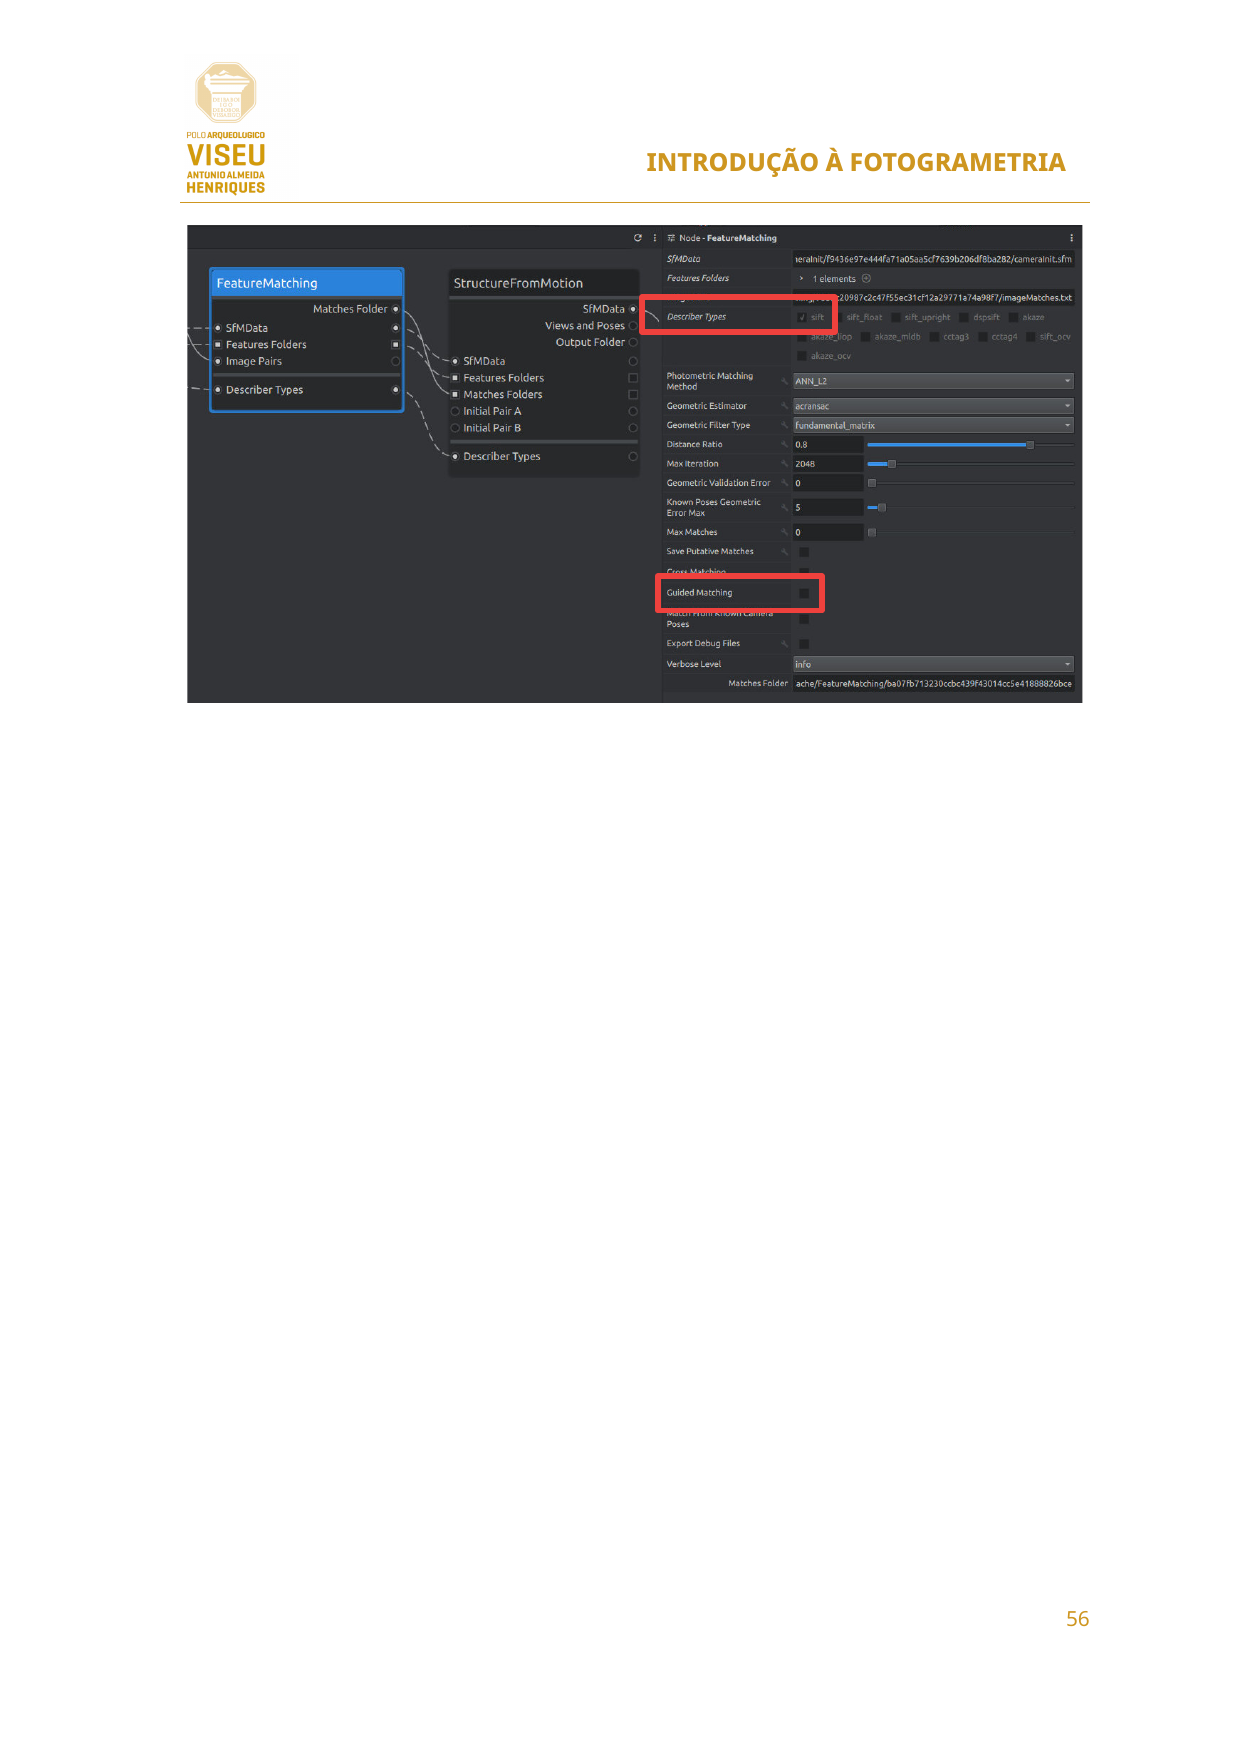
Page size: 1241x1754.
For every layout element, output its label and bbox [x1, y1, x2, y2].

picture [187, 225, 1083, 703]
picture [184, 54, 300, 202]
